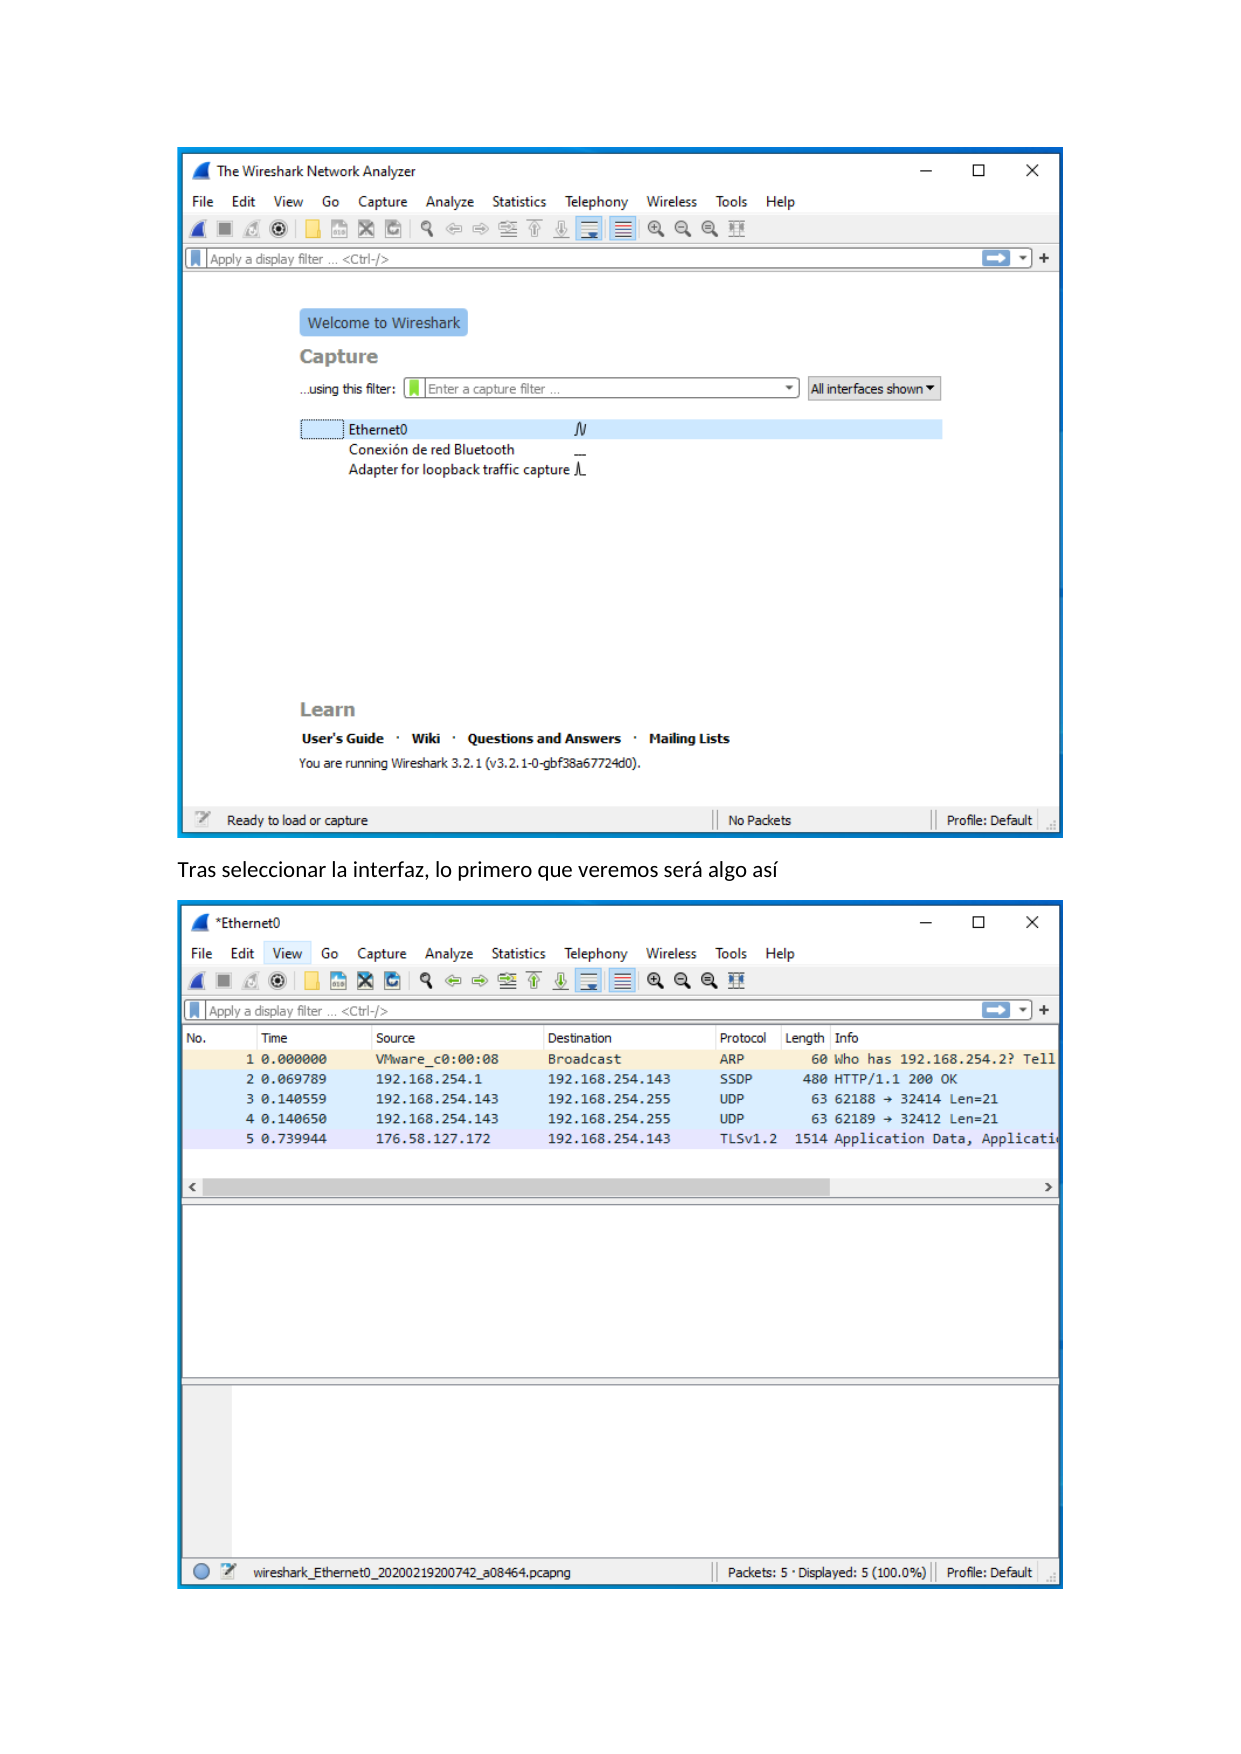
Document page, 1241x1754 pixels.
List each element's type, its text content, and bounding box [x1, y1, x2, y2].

text Tras seleccionar la interfaz, lo primero que veremos será algo así [177, 855, 1063, 883]
